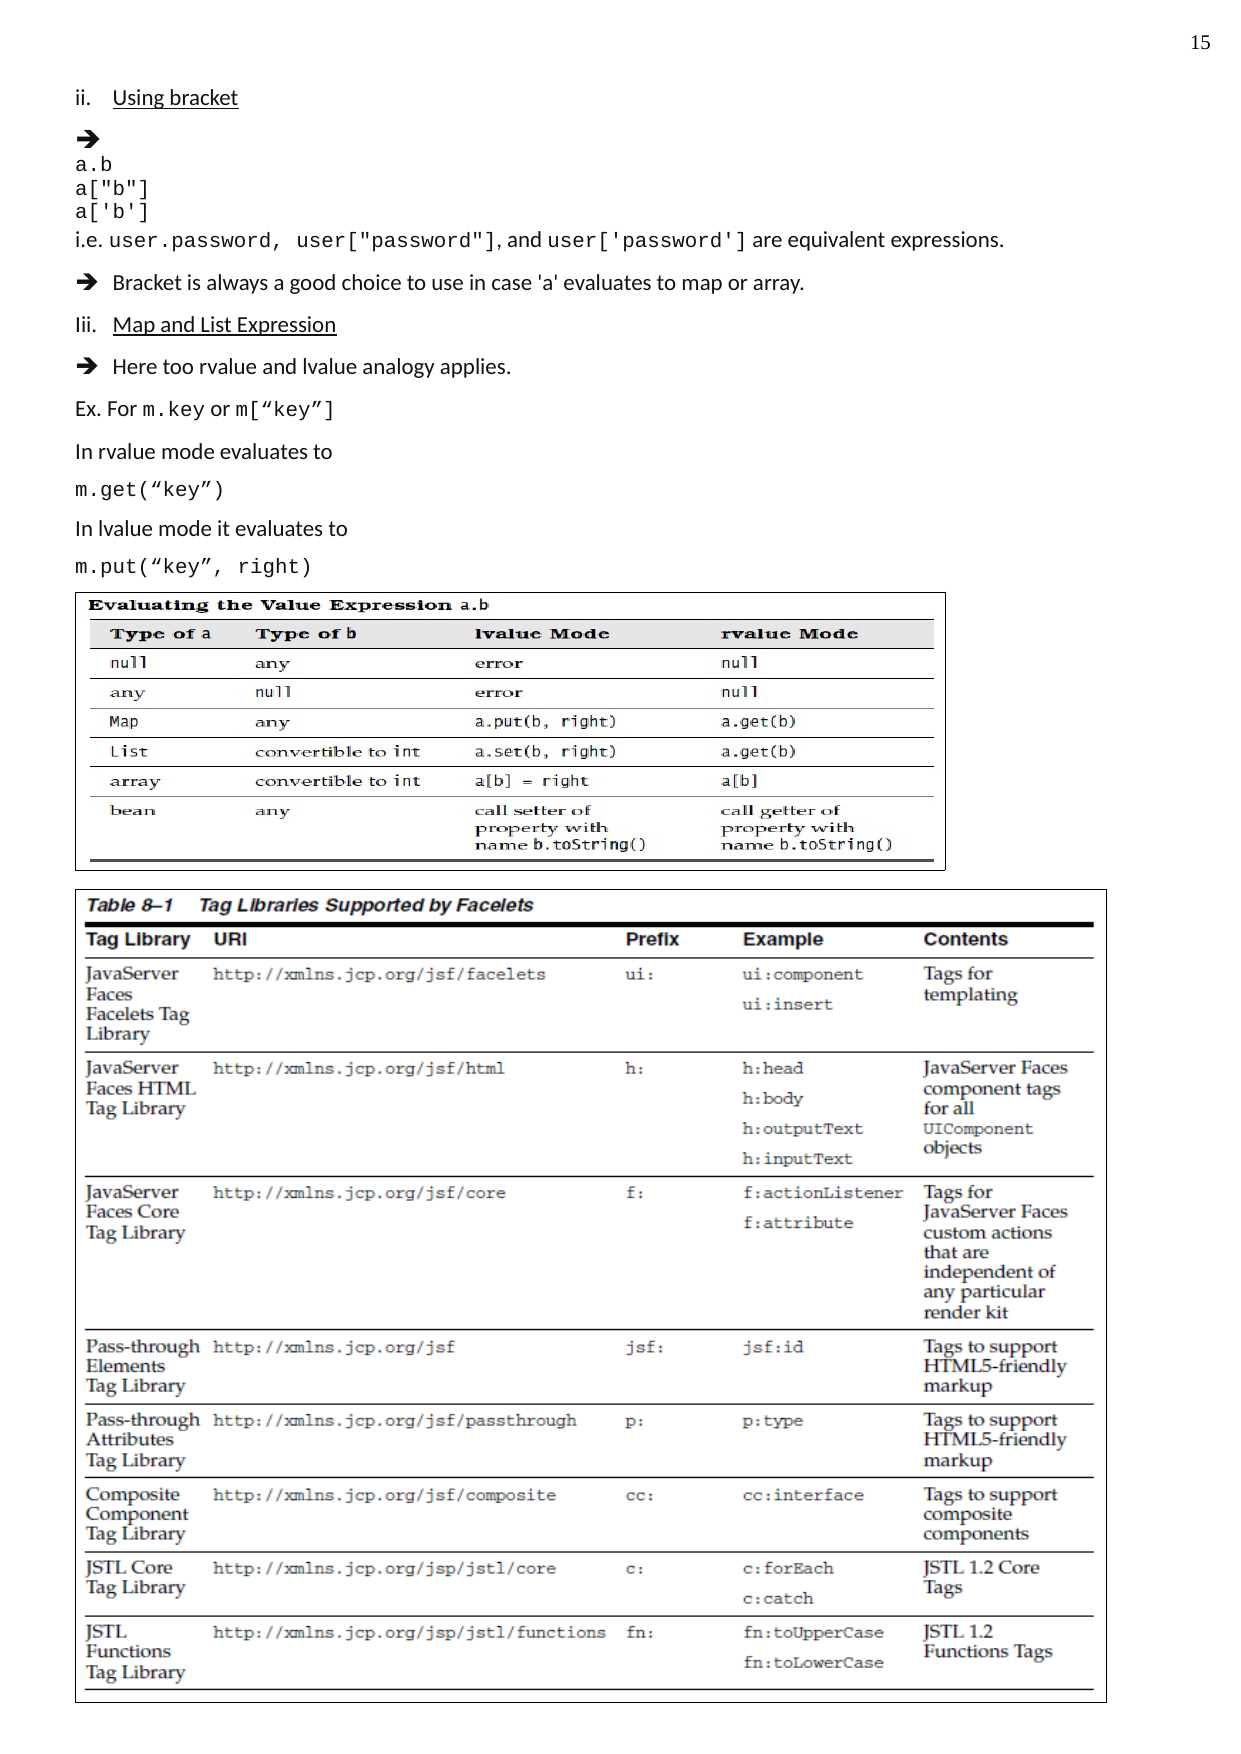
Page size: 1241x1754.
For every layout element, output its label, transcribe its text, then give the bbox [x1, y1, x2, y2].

picture [78, 594, 942, 867]
text ii. Using bracket [75, 83, 1211, 112]
text a["b"] [75, 178, 1211, 202]
text i.e. user.password, user["password"], and user['password'] are equivalent expressions. [75, 225, 1211, 254]
list a.b [75, 154, 1211, 178]
text a['b'] [75, 202, 1211, 225]
text In lvalue mode it evaluates to [75, 514, 1211, 542]
list Bracket is always a good choice to use in case 'a' evaluates to map or array. [75, 268, 1211, 296]
text m.put(“key”, right) [75, 556, 1211, 580]
list m.get(“key”) [75, 479, 1211, 502]
text Iii. Map and List Expression [75, 310, 1211, 338]
list Ex. For m.key or m[“key”] [75, 394, 1211, 422]
list Here too rvalue and lvalue analogy applies. [75, 352, 1211, 380]
list In rvalue mode evaluates to [75, 437, 1211, 465]
